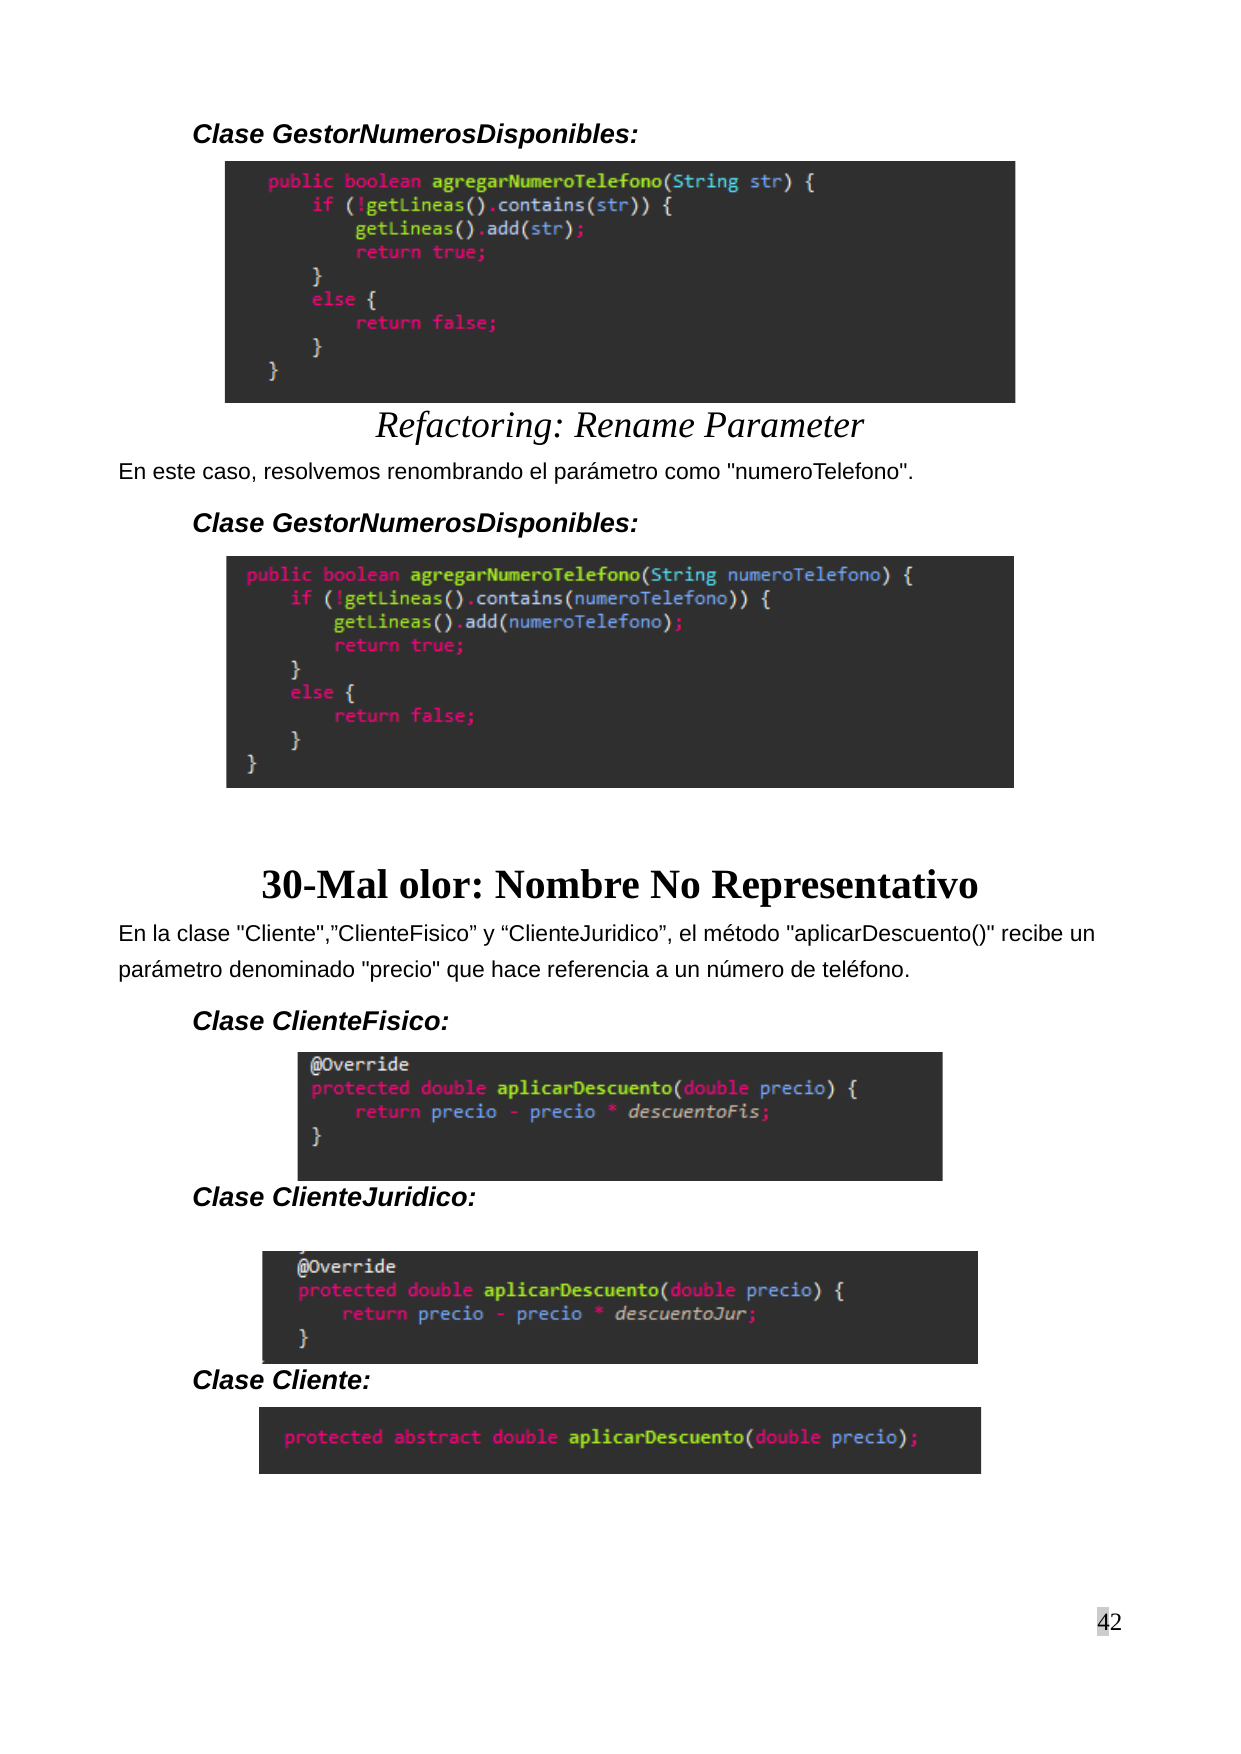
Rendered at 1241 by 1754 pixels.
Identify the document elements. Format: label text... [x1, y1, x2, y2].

picture [297, 1052, 943, 1181]
subtitle 30-Mal olor: Nombre No Representativo [118, 859, 1122, 907]
picture [224, 161, 1016, 403]
subtitle Clase GestorNumerosDisponibles: [118, 507, 1122, 538]
picture [226, 556, 1014, 788]
subtitle Clase ClienteFisico: [118, 1005, 1122, 1036]
text En este caso, resolvemos renombrando el parámetro como "numeroTelefono". [118, 458, 1122, 484]
picture [259, 1407, 982, 1474]
picture [262, 1251, 978, 1364]
subtitle Clase GestorNumerosDisponibles: [118, 118, 1122, 149]
subtitle Clase ClienteJuridico: [118, 1061, 1122, 1212]
subtitle Clase Cliente: [118, 1273, 1122, 1395]
text En la clase "Cliente",”ClienteFisico” y “ClienteJuridico”, el método "aplicarDescuento()" recibe un parámetro denominado "precio" que hace referencia a un número de teléfono. [118, 920, 1122, 982]
subtitle Refactoring: Rename Parameter [118, 183, 1122, 446]
